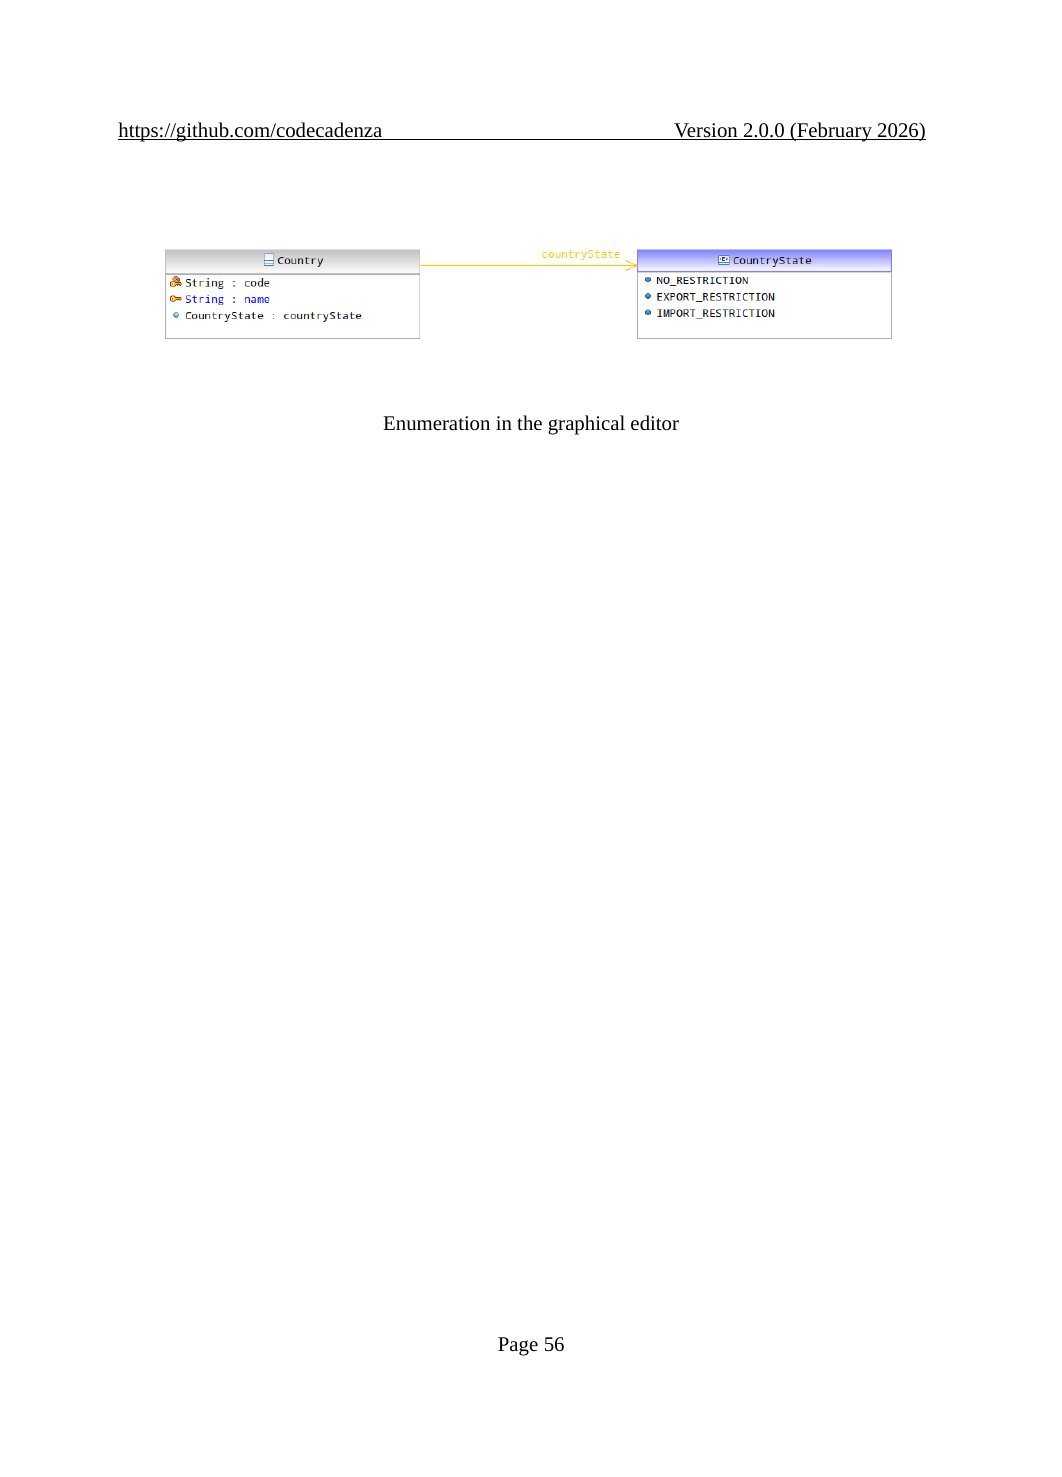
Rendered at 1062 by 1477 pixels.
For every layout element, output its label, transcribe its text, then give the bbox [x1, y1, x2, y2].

picture [118, 184, 944, 412]
text Enumeration in the graphical editor [118, 412, 944, 435]
